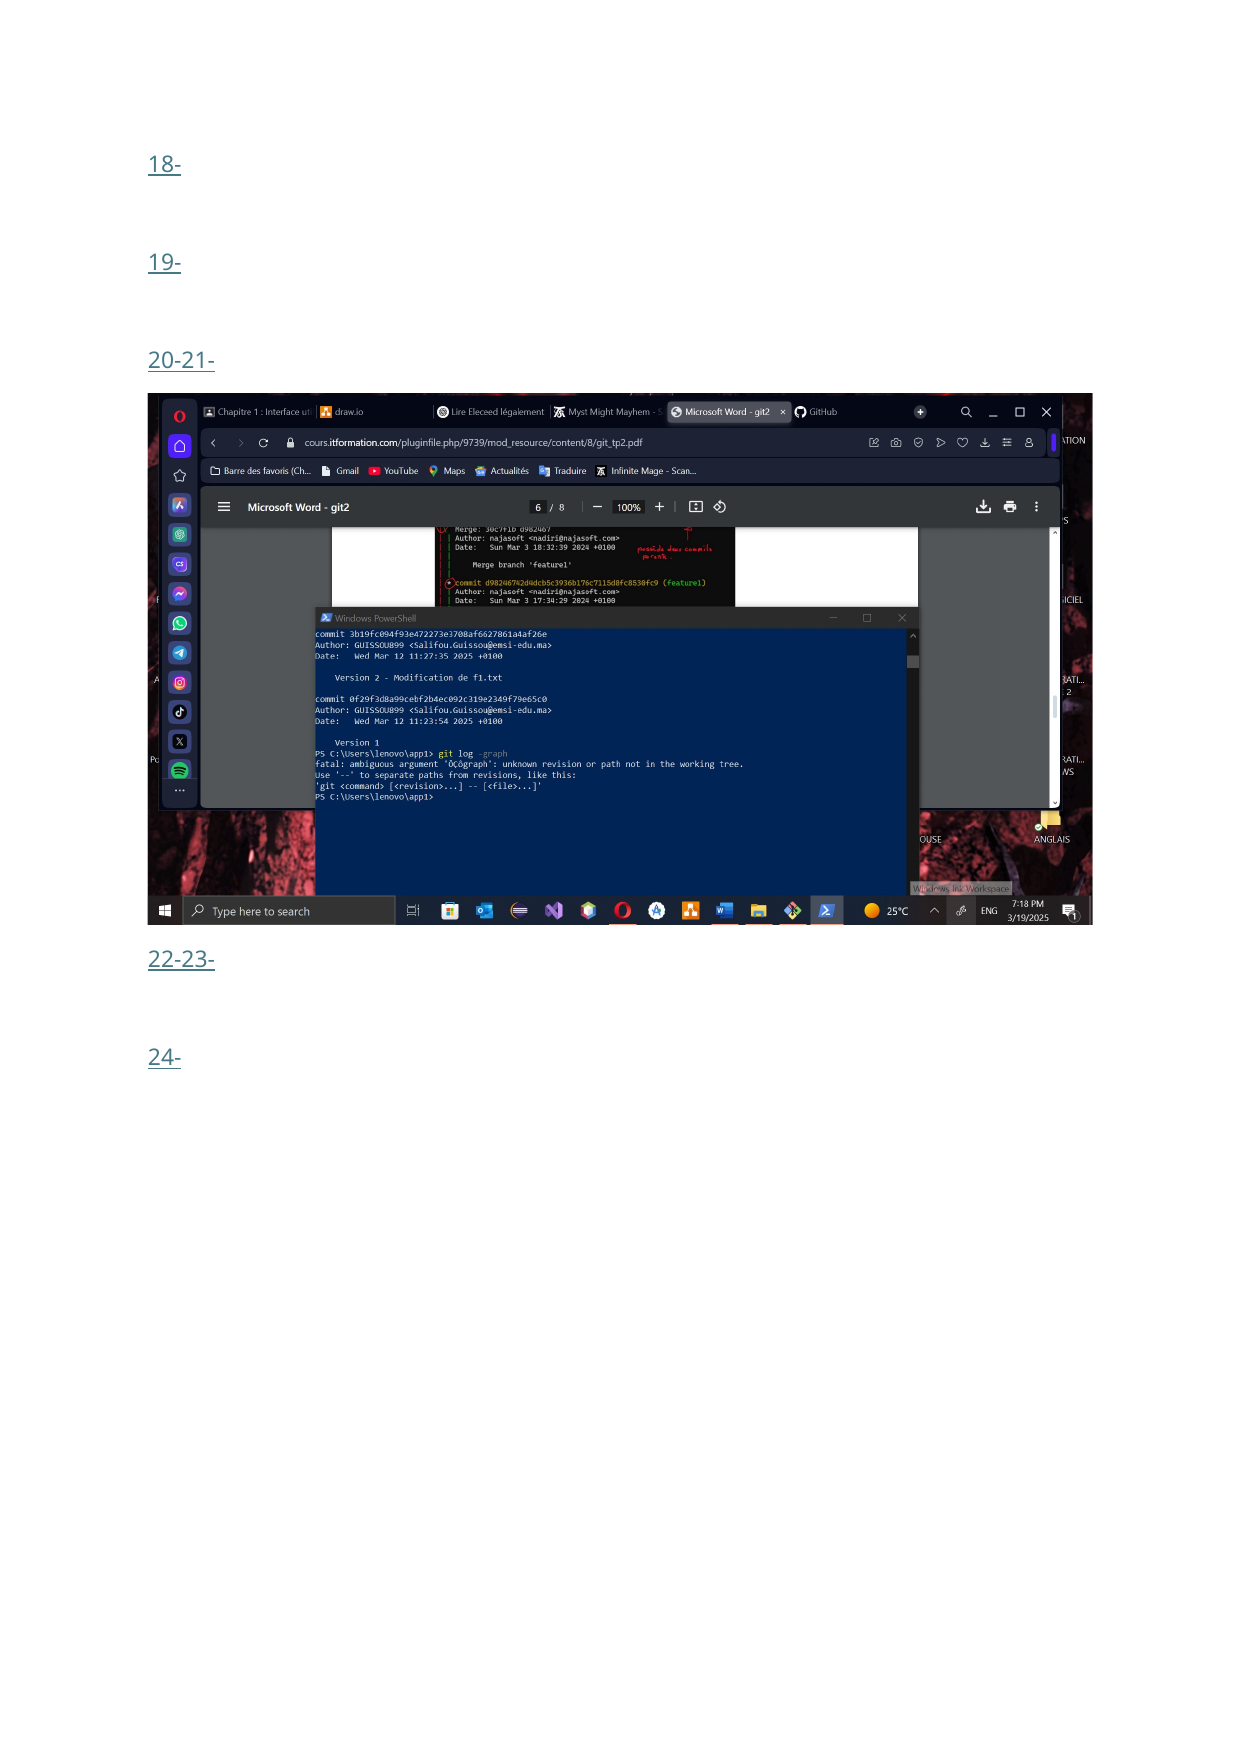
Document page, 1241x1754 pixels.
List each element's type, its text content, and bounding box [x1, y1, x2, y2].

text 18- [148, 148, 1093, 179]
text 22-23- [148, 943, 1093, 974]
text 19- [148, 246, 1093, 277]
text 20-21- [148, 344, 1093, 376]
text 24- [148, 1041, 1093, 1072]
